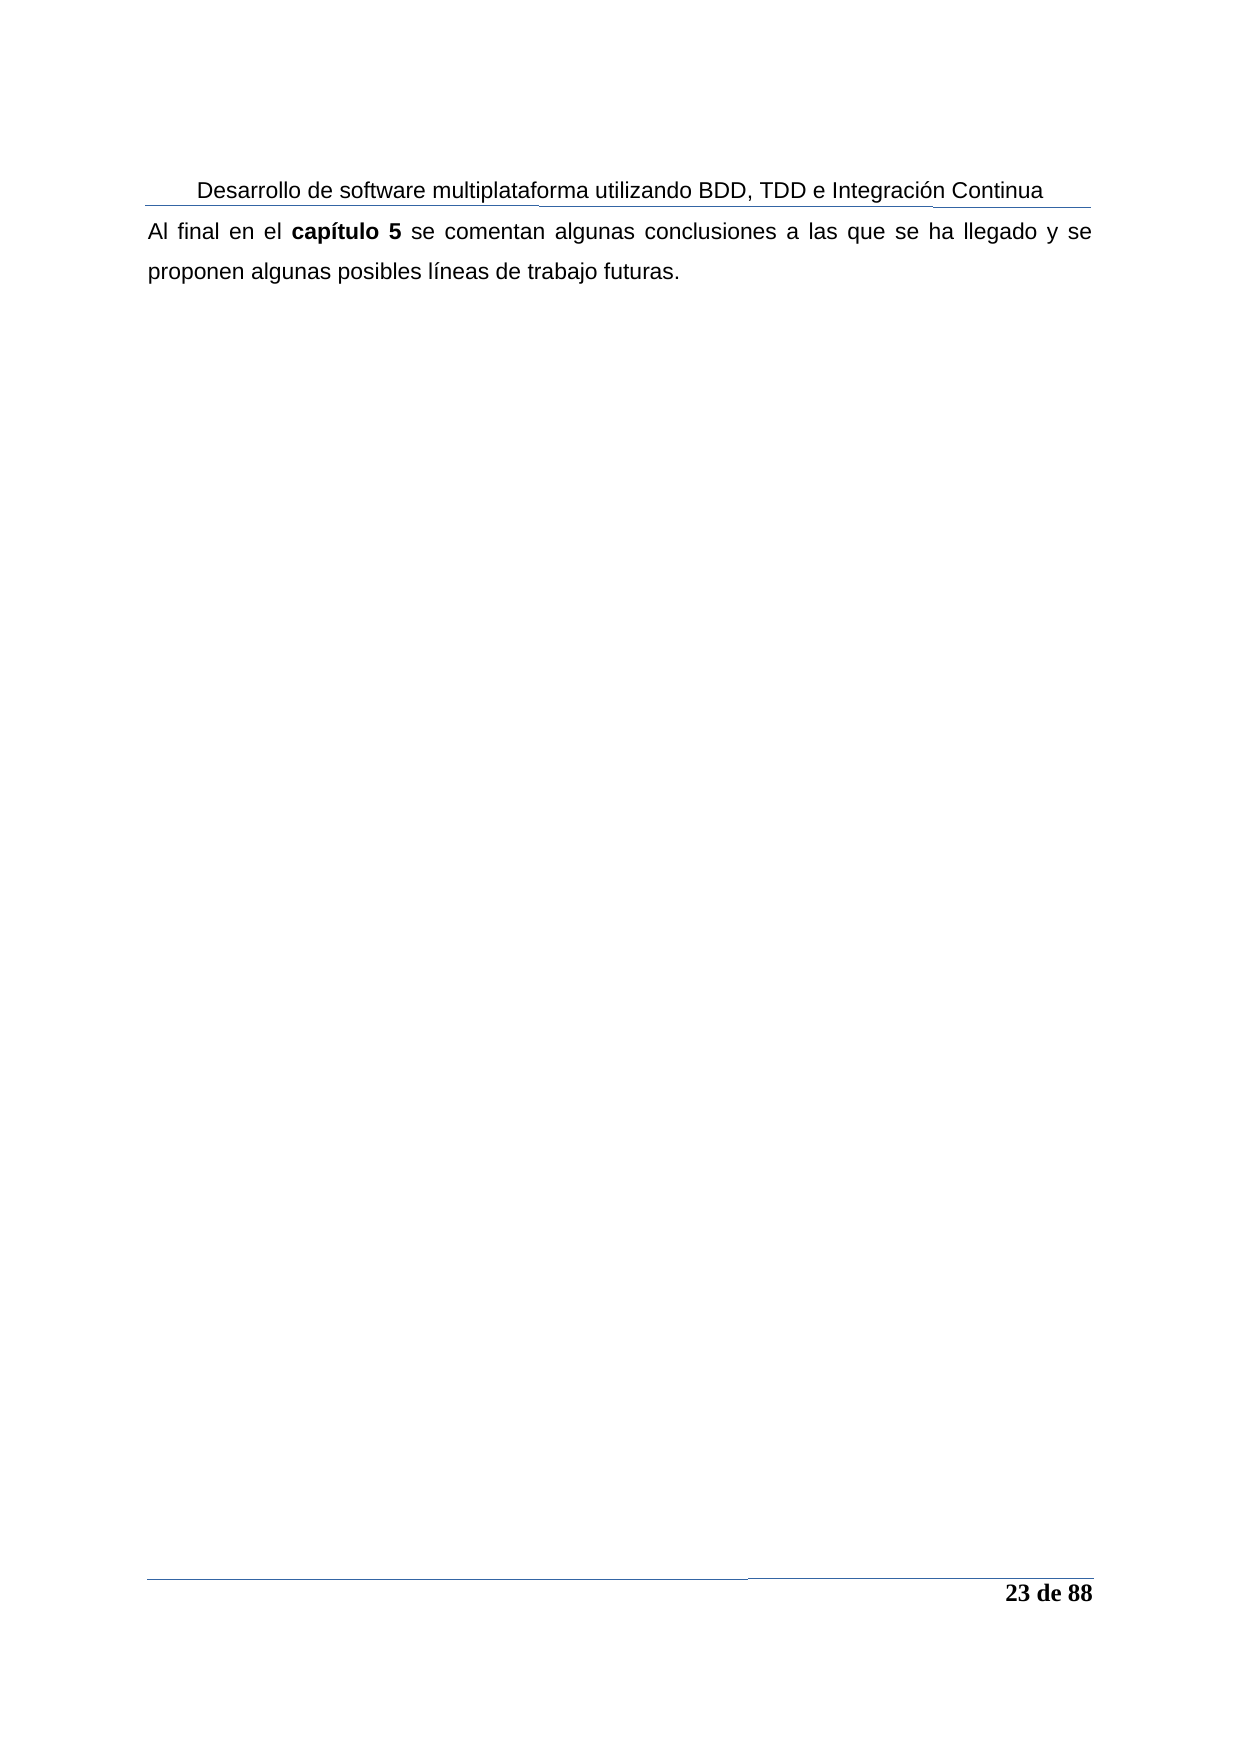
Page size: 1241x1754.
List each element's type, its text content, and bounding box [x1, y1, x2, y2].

text Al final en el capítulo 5 se comentan algunas conclusiones a las que se ha llegado y se proponen algunas posibles líneas de trabajo futuras. [148, 218, 1093, 284]
